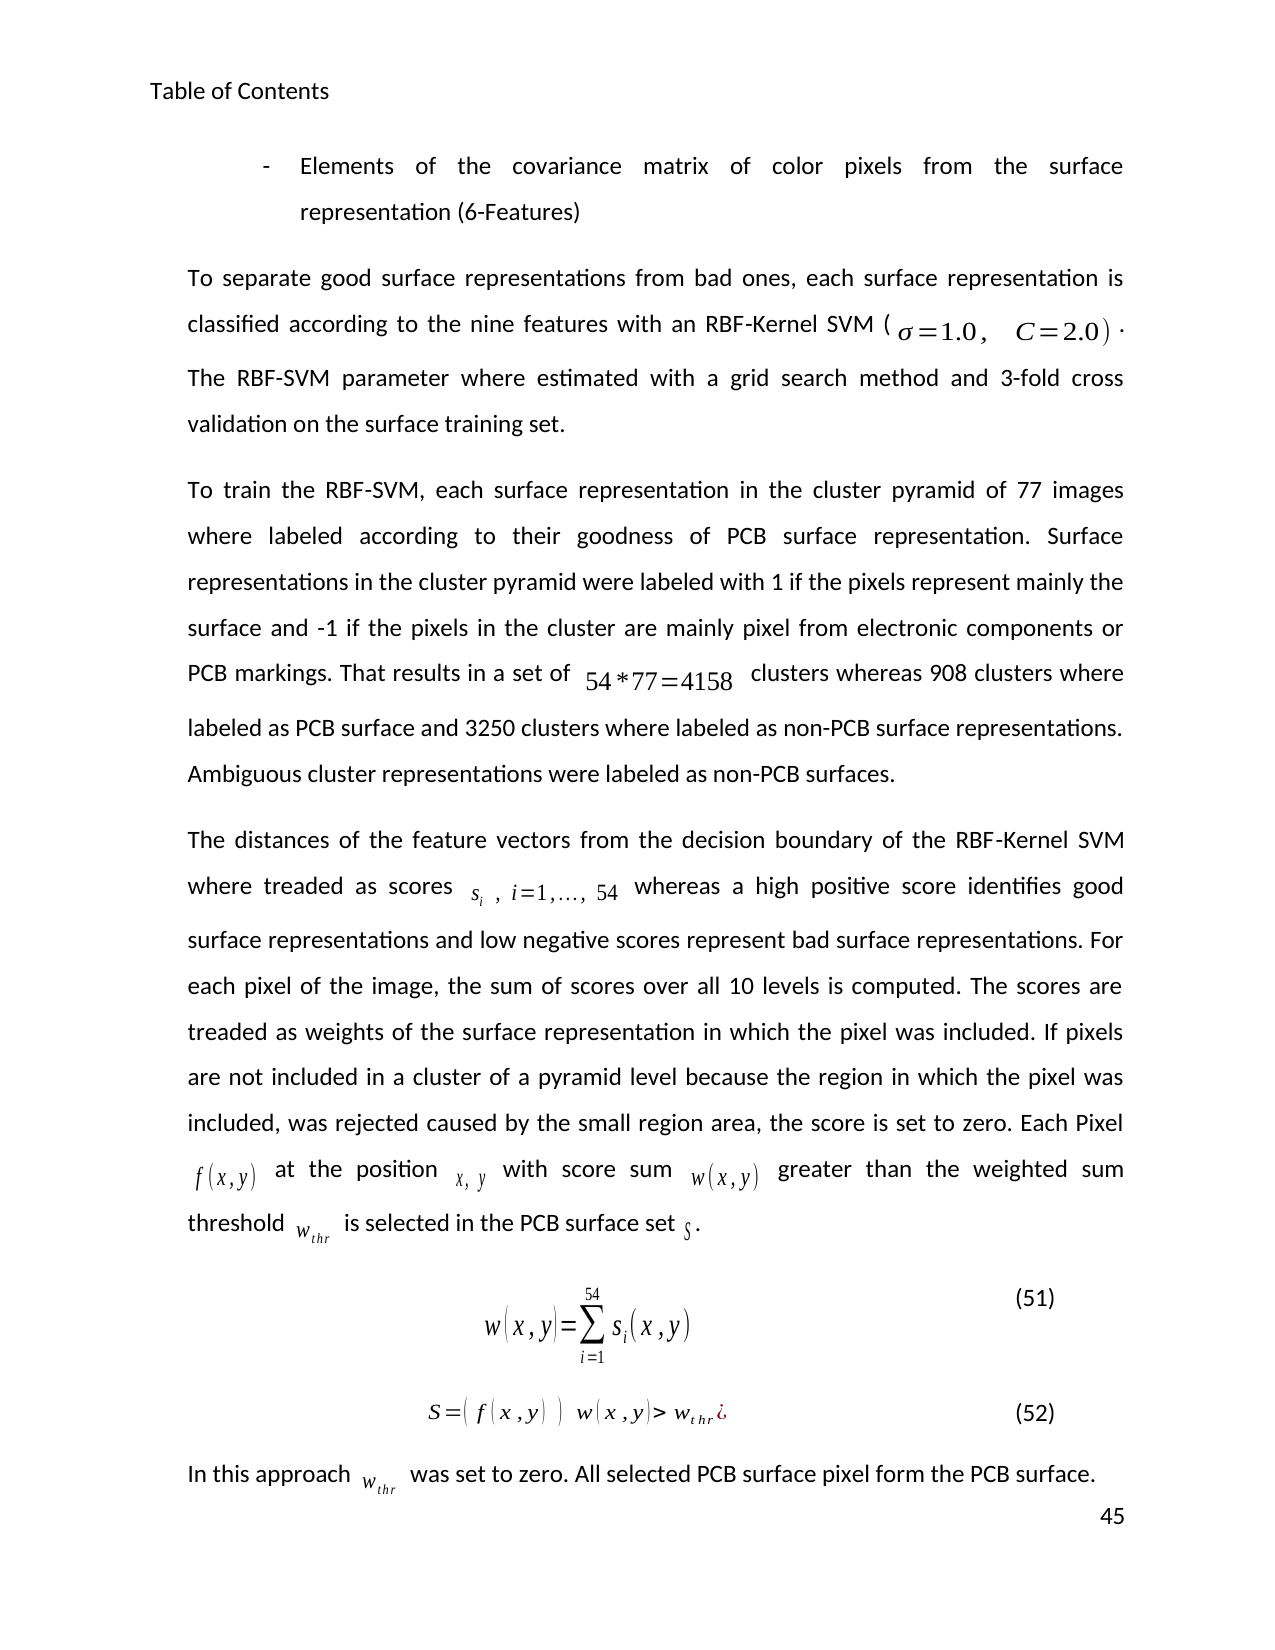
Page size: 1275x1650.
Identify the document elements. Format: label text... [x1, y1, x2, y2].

text The distances of the feature vectors from the decision boundary of the RBF-Kernel SVM where treaded as scores whereas a high positive score identifies good surface representations and low negative scores represent bad surface representations. For each pixel of the image, the sum of scores over all 10 levels is computed. The scores are treaded as weights of the surface representation in which the pixel was included. If pixels are not included in a cluster of a pyramid level because the region in which the pixel was included, was rejected caused by the small region area, the score is set to zero. Each Pixel at the position with score sum greater than the weighted sum threshold is selected in the PCB surface set. [187, 824, 1125, 1247]
text To separate good surface representations from bad ones, each surface representation is classified according to the nine features with an RBF-Kernel SVM (. The RBF-SVM parameter where estimated with a grid search method and 3-fold cross validation on the surface training set. [187, 262, 1125, 439]
table_header [161, 1398, 1003, 1428]
table_header [1080, 1283, 1147, 1397]
table_header [150, 1283, 1080, 1397]
table_cell [1080, 1398, 1147, 1458]
table_header (52) [1004, 1398, 1069, 1428]
text To train the RBF-SVM, each surface representation in the cluster pyramid of 77 images where labeled according to their goodness of PCB surface representation. Surface representations in the cluster pyramid were labeled with 1 if the pixels represent mainly the surface and -1 if the pixels in the cluster are mainly pixel from electronic components or PCB markings. That results in a set of clusters whereas 908 clusters where labeled as PCB surface and 3250 clusters where labeled as non-PCB surface representations. Ambiguous cluster representations were labeled as non-PCB surfaces. [187, 475, 1125, 788]
table_cell [150, 1398, 1080, 1458]
text In this approach was set to zero. All selected PCB surface pixel form the PCB surface. [187, 1458, 1125, 1498]
table_header (51) [1004, 1283, 1069, 1367]
list Elements of the covariance matrix of color pixels from the surface representation (6-Features) [262, 150, 1125, 226]
table_header [161, 1283, 1003, 1367]
